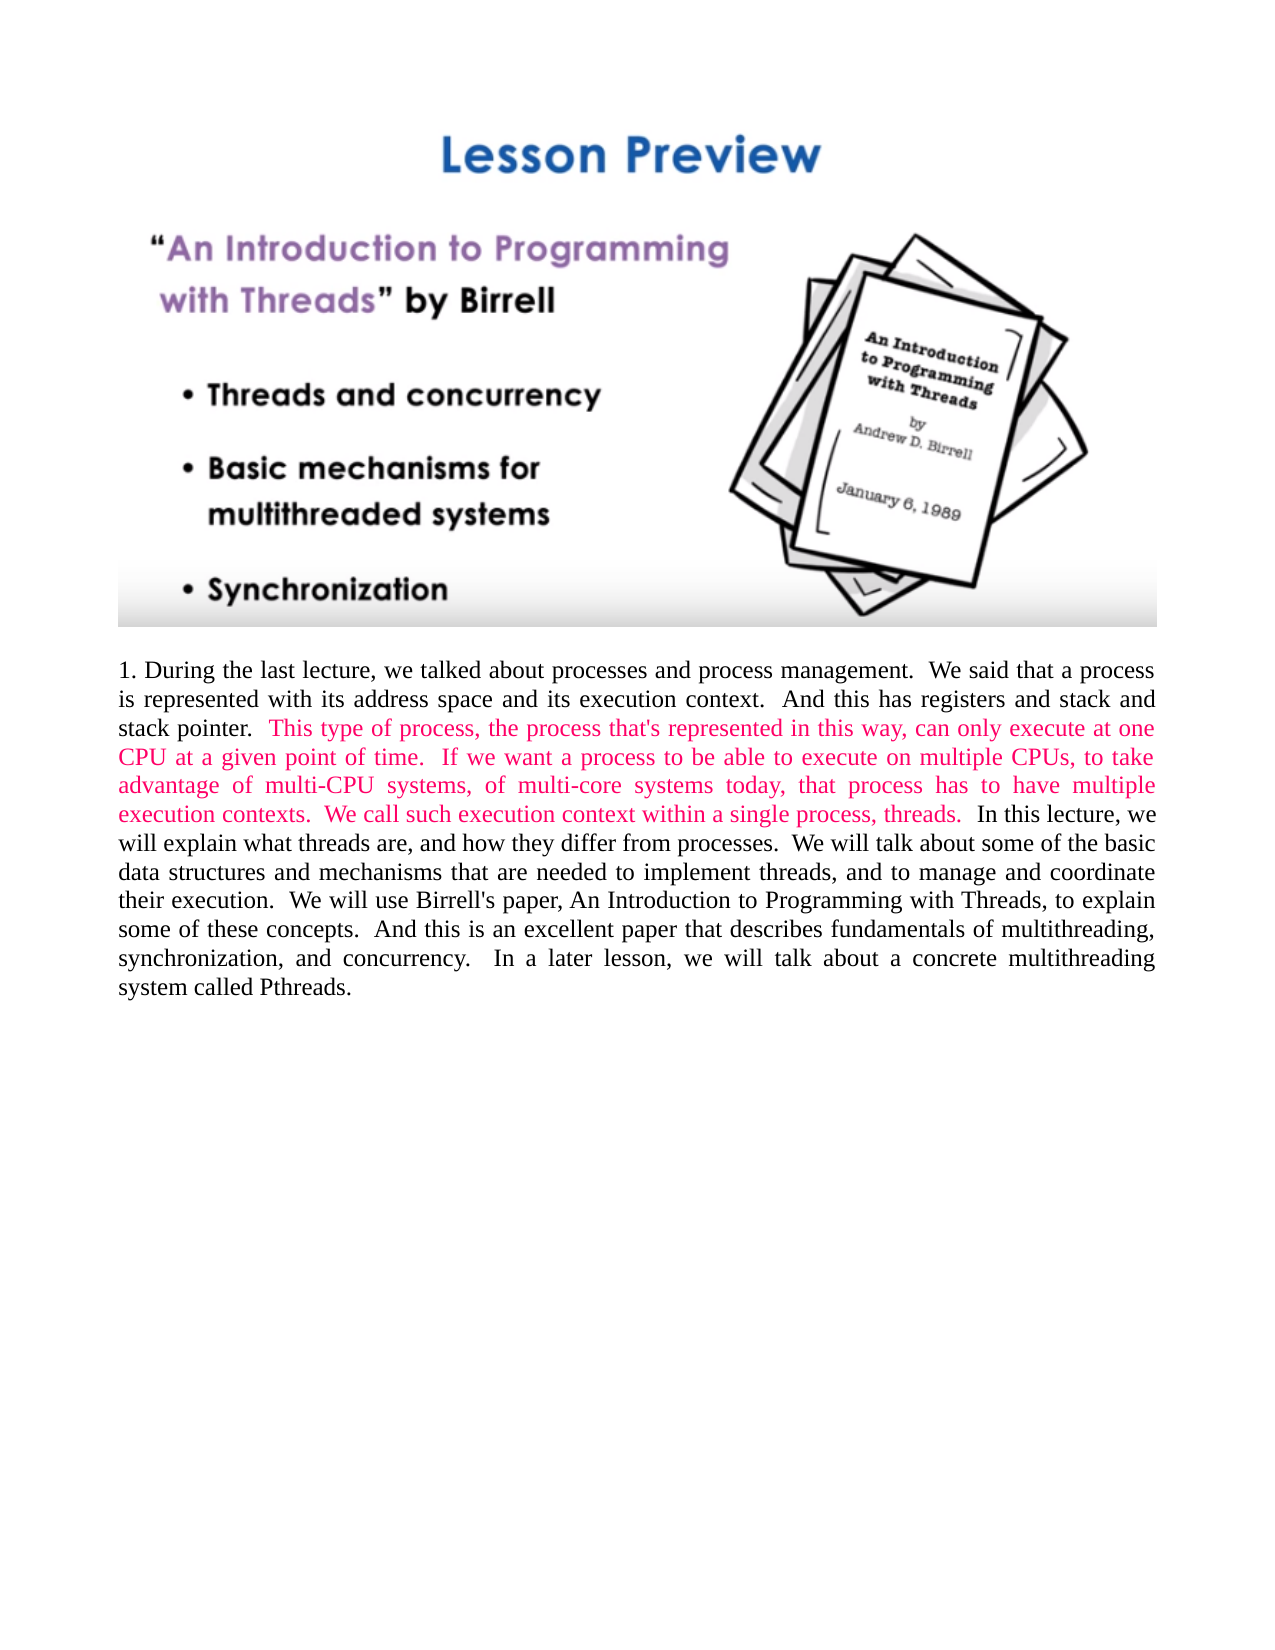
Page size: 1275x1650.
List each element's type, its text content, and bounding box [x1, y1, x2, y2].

picture [118, 118, 1157, 627]
text 1. During the last lecture, we talked about processes and process management. We said that a process is represented with its address space and its execution context. And this has registers and stack and stack pointer. This type of process, the process that's represented in this way, can only execute at one CPU at a given point of time. If we want a process to be able to execute on multiple CPUs, to take advantage of multi-CPU systems, of multi-core systems today, that process has to have multiple execution contexts. We call such execution context within a single process, threads. In this lecture, we will explain what threads are, and how they differ from processes. We will talk about some of the basic data structures and mechanisms that are needed to implement threads, and to manage and coordinate their execution. We will use Birrell's paper, An Introduction to Programming with Threads, to explain some of these concepts. And this is an excellent paper that describes fundamentals of multithreading, synchronization, and concurrency. In a later lesson, we will talk about a concrete multithreading system called Pthreads. [118, 655, 1157, 1000]
